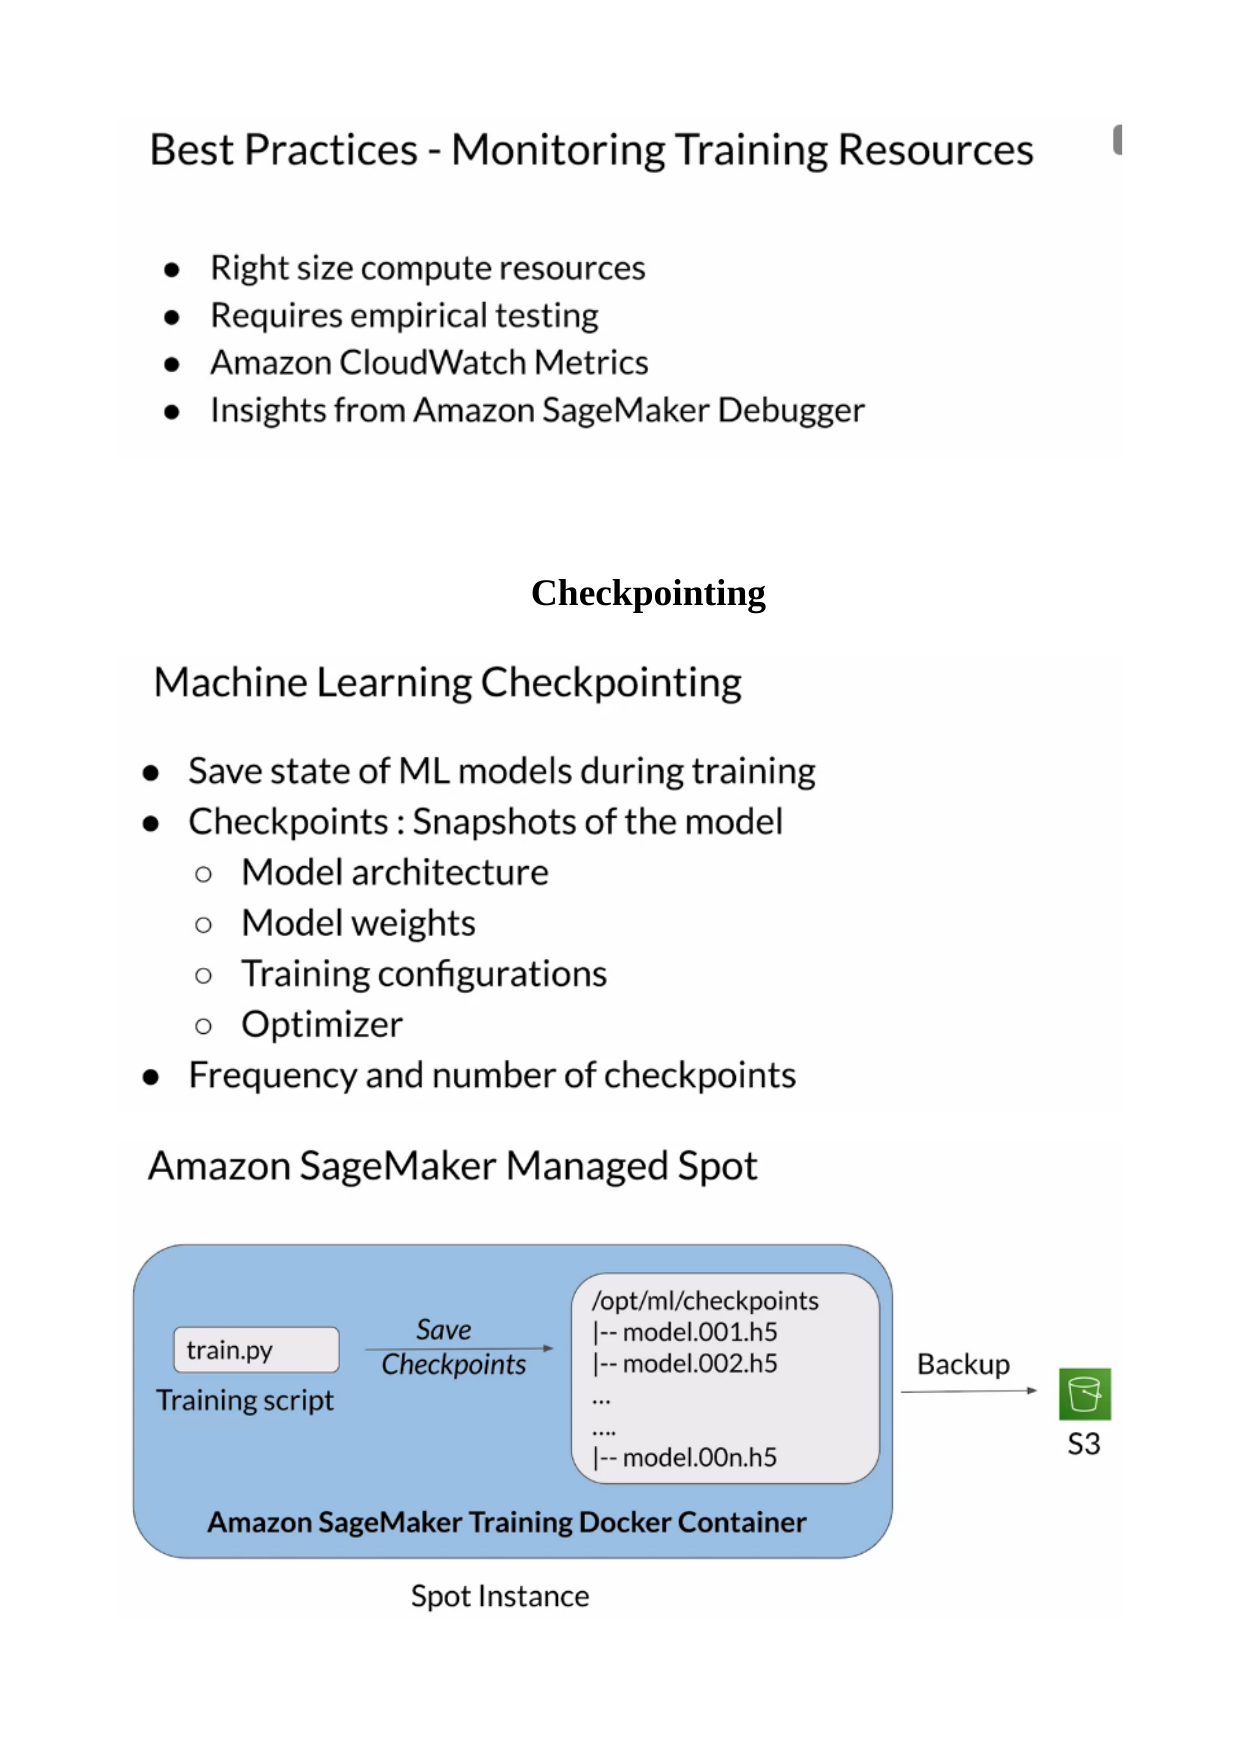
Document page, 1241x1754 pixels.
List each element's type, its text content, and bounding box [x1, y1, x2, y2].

picture [118, 118, 1123, 460]
picture [118, 655, 1123, 1112]
subtitle Checkpointing [118, 571, 1122, 614]
picture [118, 1140, 1123, 1619]
